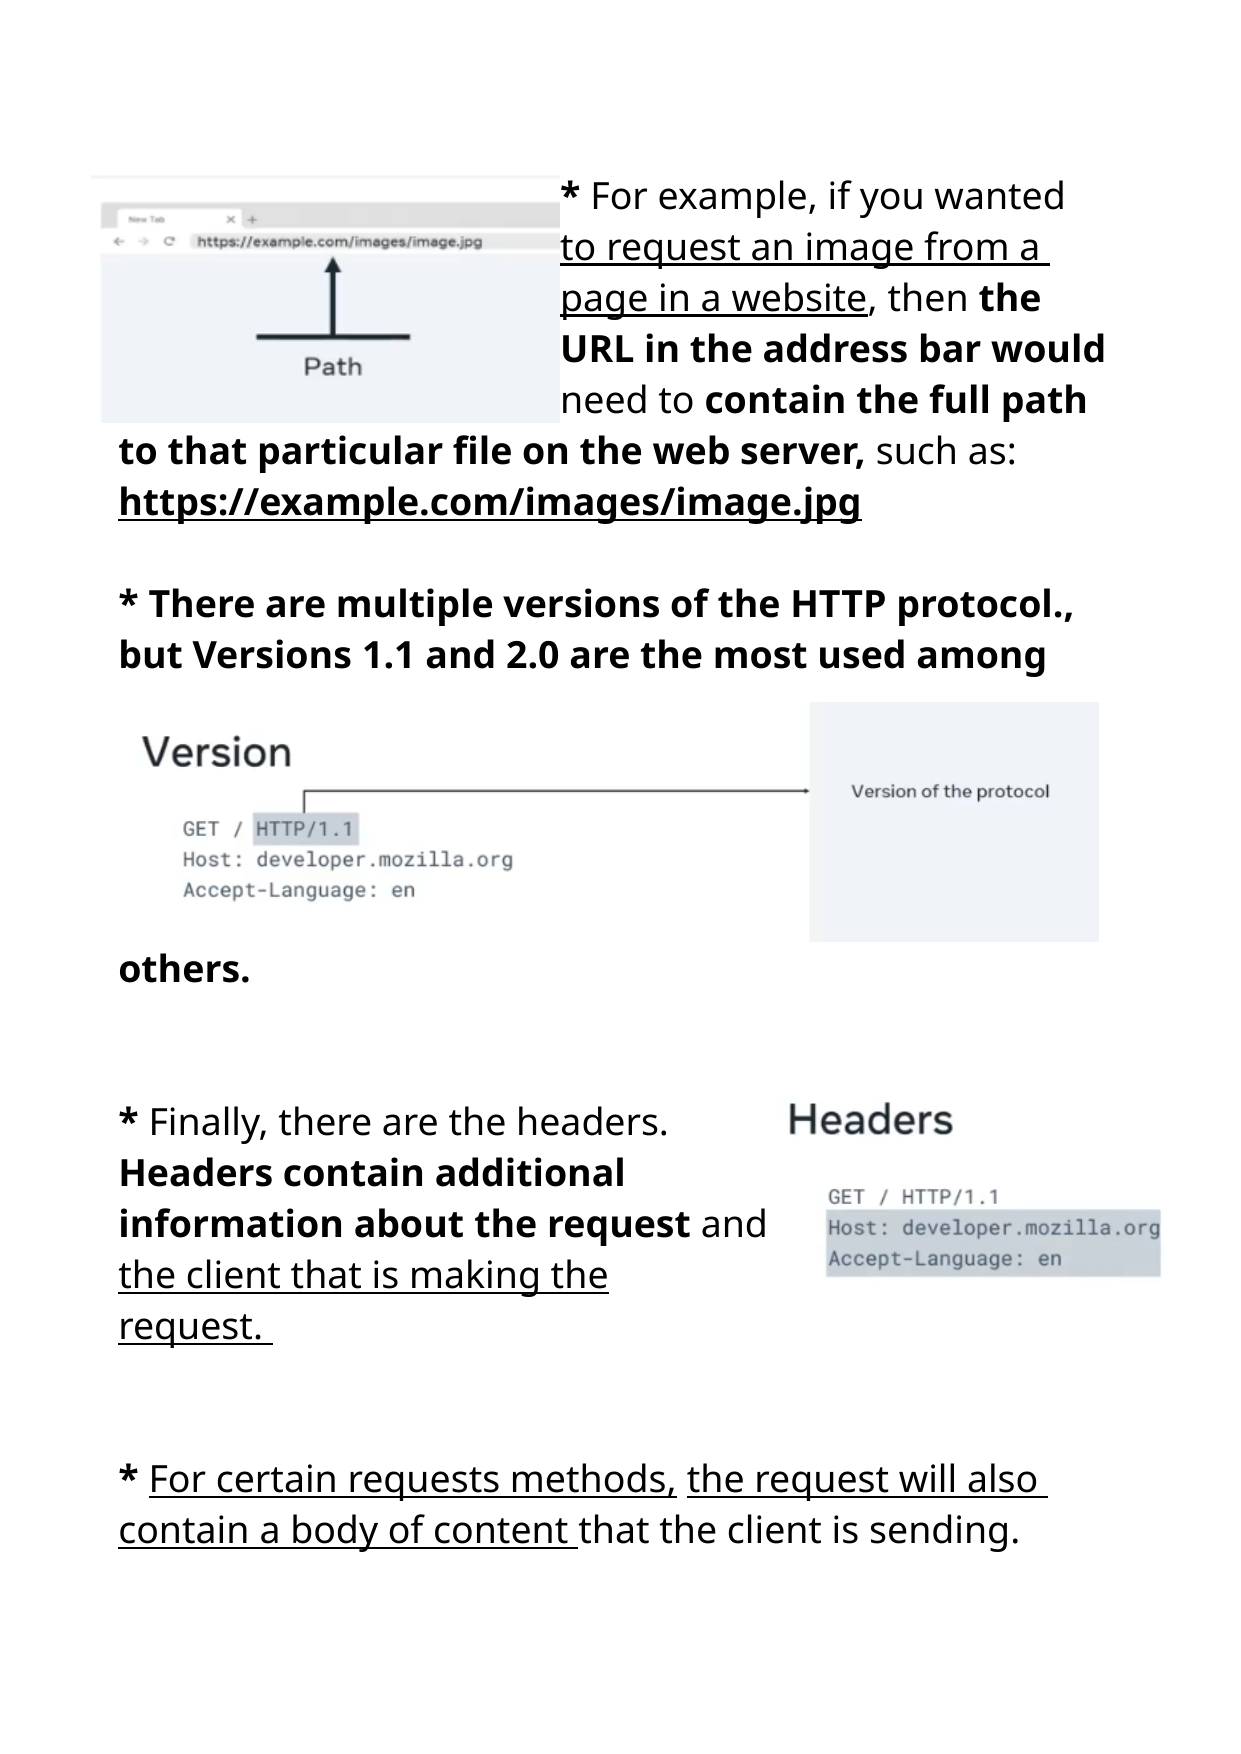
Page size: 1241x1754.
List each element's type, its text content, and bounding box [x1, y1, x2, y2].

text * For example, if you wanted to request an image from a page in a website, then the URL in the address bar would need to contain the full path to that particular file on the web server, such as: https://example.com/images/image.jpg [118, 169, 1122, 526]
picture [91, 174, 560, 423]
picture [126, 702, 1099, 942]
text * For certain requests methods, the request will also contain a body of content that the client is sending. [118, 1452, 1122, 1554]
text * There are multiple versions of the HTTP protocol., but Versions 1.1 and 2.0 are the most used among others. [118, 577, 1122, 993]
picture [770, 1069, 1209, 1343]
text * Finally, there are the headers. [118, 1095, 770, 1146]
text Headers contain additional information about the request and the client that is making the request. [118, 1146, 1122, 1350]
